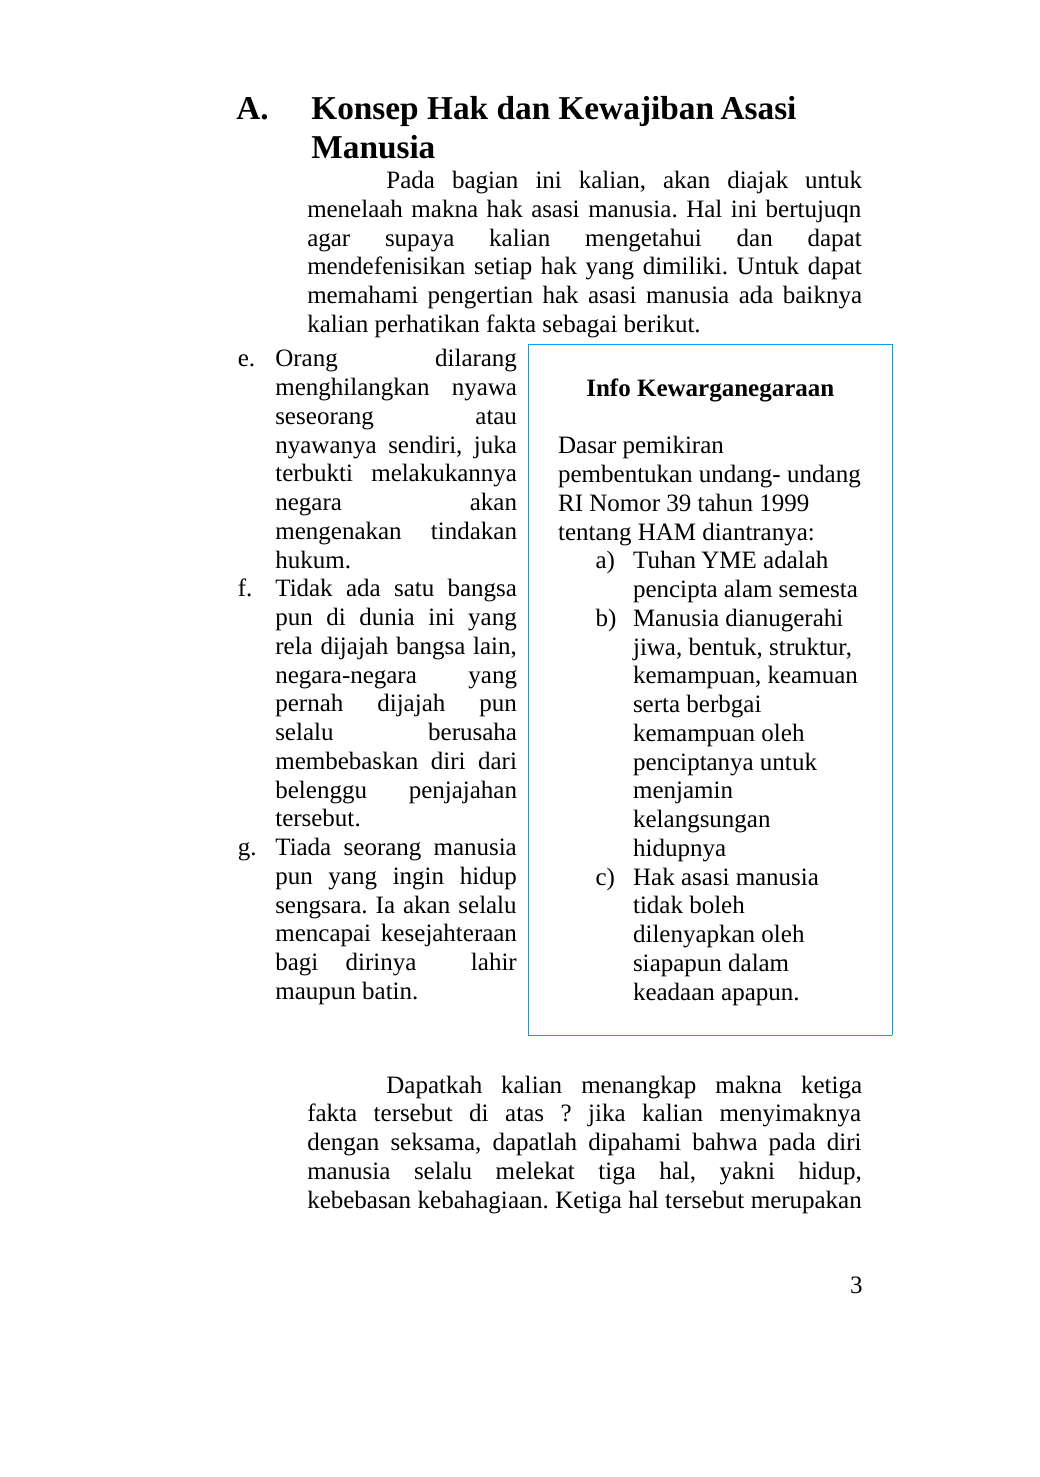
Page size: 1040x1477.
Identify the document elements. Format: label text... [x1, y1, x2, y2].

table_header [523, 338, 898, 1041]
text A. Konsep Hak dan Kewajiban Asasi Manusia [236, 88, 862, 165]
text Dapatkah kalian menangkap makna ketiga fakta tersebut di atas ? jika kalian menyimaknya dengan seksama, dapatlah dipahami bahwa pada diri manusia selalu melekat tiga hal, yakni hidup, kebebasan kebahagiaan. Ketiga hal tersebut merupakan [307, 1070, 862, 1213]
text Pada bagian ini kalian, akan diajak untuk menelaah makna hak asasi manusia. Hal ini bertujuqn agar supaya kalian mengetahui dan dapat mendefenisikan setiap hak yang dimiliki. Untuk dapat memahami pengertian hak asasi manusia ada baiknya kalian perhatikan fakta sebagai berikut. [307, 165, 862, 338]
table_header Info Kewarganegaraan Dasar pemikiran pembentukan undang- undang RI Nomor 39 tahun 1999 tentang HAM diantranya: Tuhan YME adalah pencipta alam semesta Manusia dianugerahi jiwa, bentuk, struktur, kemampuan, keamuan serta berbgai kemampuan oleh penciptanya untuk menjamin kelangsungan hidupnya Hak asasi manusia tidak boleh dilenyapkan oleh siapapun dalam keadaan apapun. [529, 345, 892, 1035]
table_header Orang dilarang menghilangkan nyawa seseorang atau nyawanya sendiri, juka terbukti melakukannya negara akan mengenakan tindakan hukum. Tidak ada satu bangsa pun di dunia ini yang rela dijajah bangsa lain, negara-negara yang pernah dijajah pun selalu berusaha membebaskan diri dari belenggu penjajahan tersebut. Tiada seorang manusia pun yang ingin hidup sengsara. Ia akan selalu mencapai kesejahteraan bagi dirinya lahir maupun batin. [195, 338, 523, 1041]
